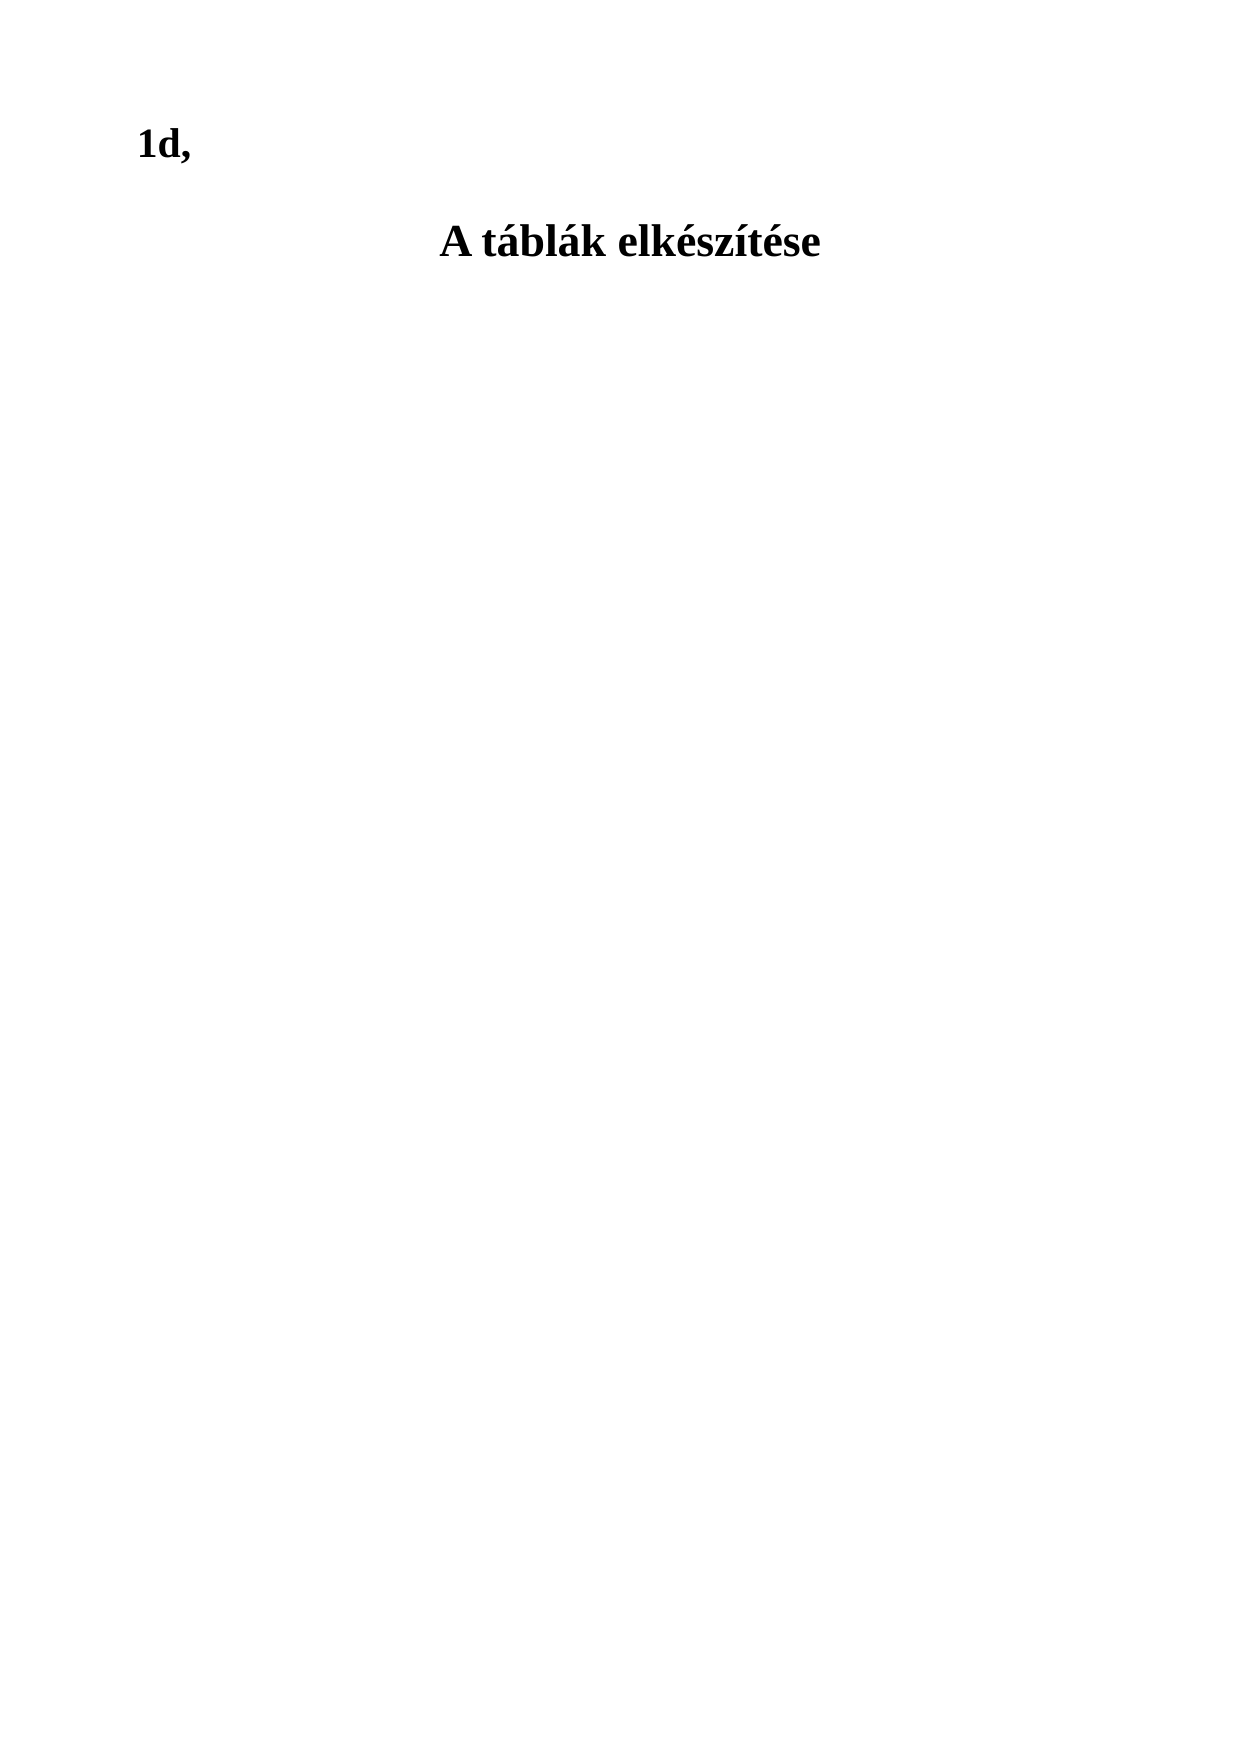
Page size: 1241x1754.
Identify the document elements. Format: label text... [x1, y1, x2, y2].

text A táblák elkészítése [137, 214, 1123, 267]
text 1d, [137, 118, 1123, 166]
